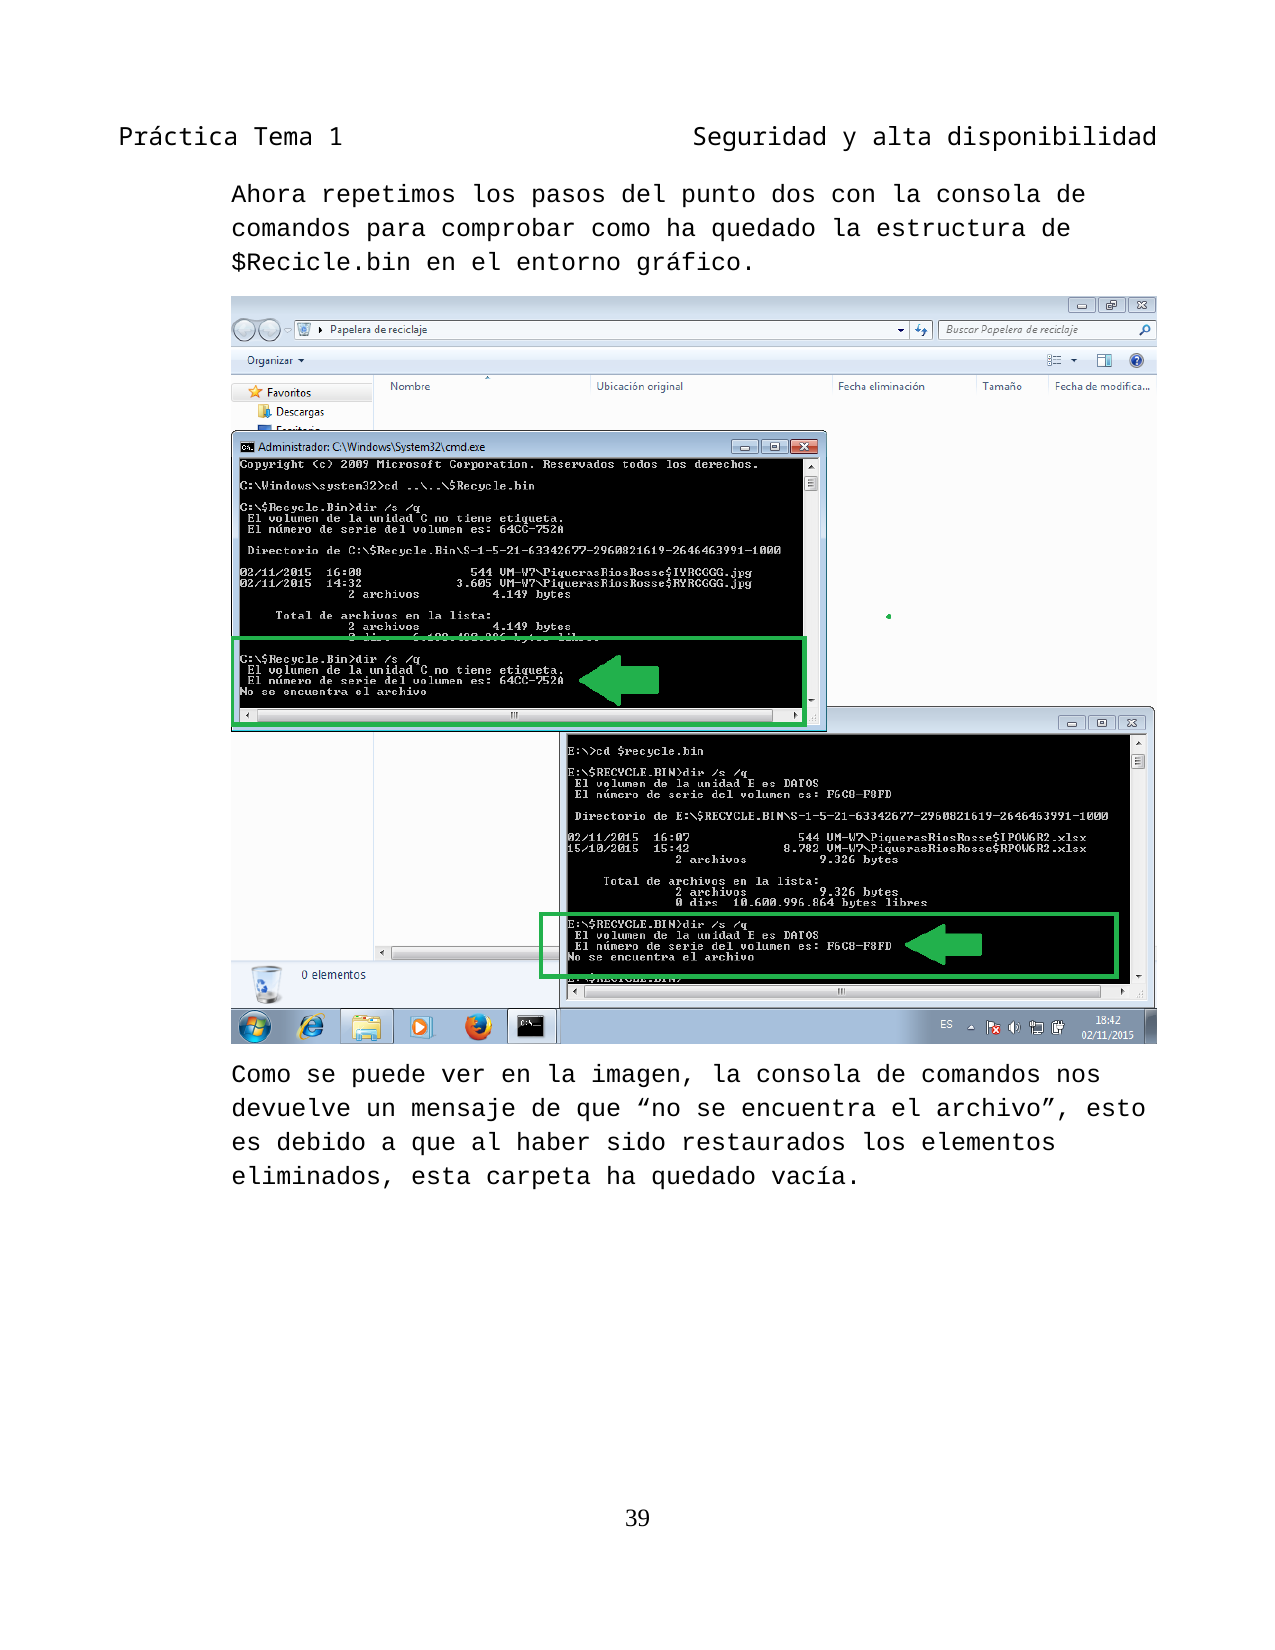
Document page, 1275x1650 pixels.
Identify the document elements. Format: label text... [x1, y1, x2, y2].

text Ahora repetimos los pasos del punto dos con la consola de comandos para comprobar como ha quedado la estructura de $Recicle.bin en el entorno gráfico. [231, 182, 1157, 278]
text Como se puede ver en la imagen, la consola de comandos nos devuelve un mensaje de que “no se encuentra el archivo”, esto es debido a que al haber sido restaurados los elementos eliminados, esta carpeta ha quedado vacía. [231, 1062, 1157, 1192]
picture [231, 296, 1157, 1044]
